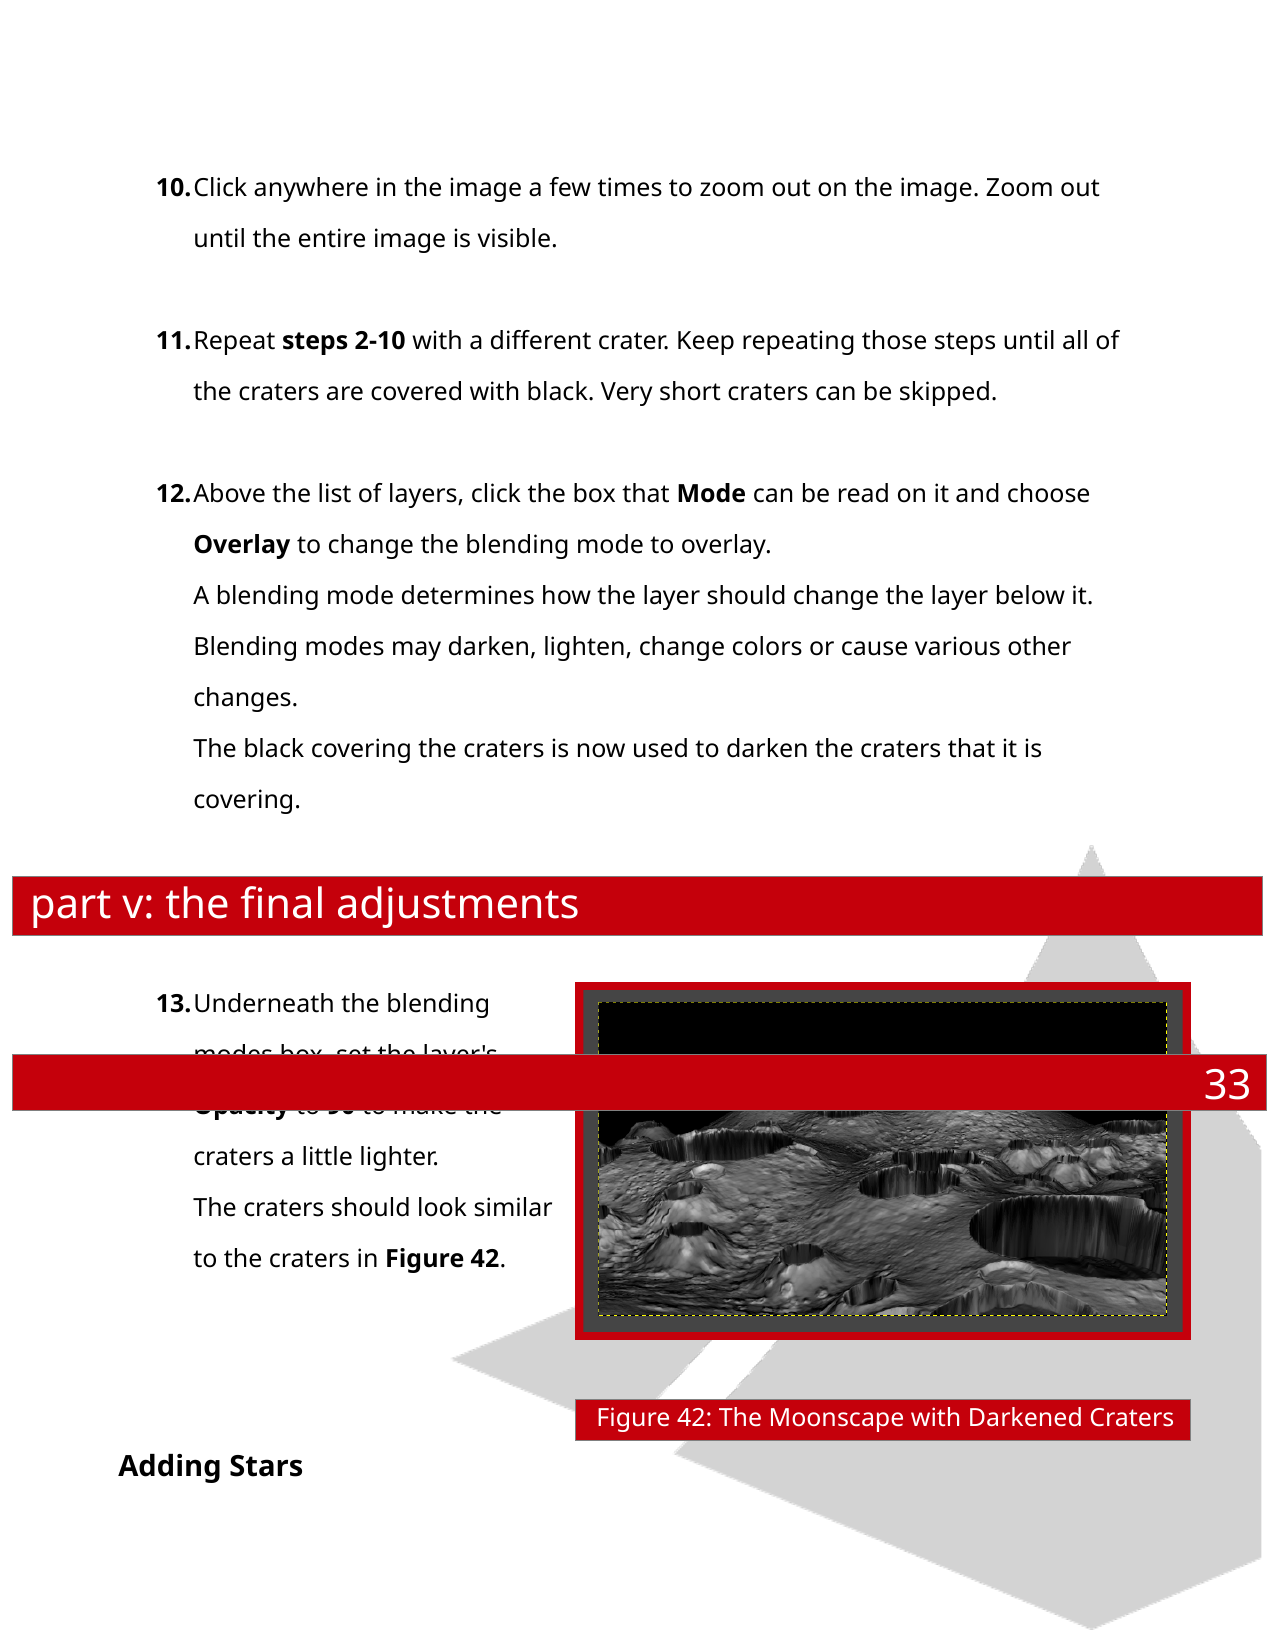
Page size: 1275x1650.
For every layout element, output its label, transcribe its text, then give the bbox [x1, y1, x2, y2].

list Above the list of layers, click the box that Mode can be read on it and choose Overlay to change the blending mode to overlay. [156, 475, 1157, 561]
list The craters should look similar to the craters in Figure 42. [156, 1190, 428, 1275]
list Underneath the blending modes box, set the layer's Opacity to 90 to make the craters a little lighter. [156, 986, 428, 1054]
list A blending mode determines how the layer should change the layer below it. Blending modes may darken, lighten, change colors or cause various other changes. [156, 577, 1157, 714]
text Adding Stars [118, 1445, 428, 1485]
list Underneath the blending modes box, set the layer's Opacity to 90 to make the craters a little lighter. [156, 1111, 428, 1173]
list now look similar to Figure 24. If it does not, feel free to undo and [428, 817, 1262, 876]
list Repeat steps 2-10 with a different crater. Keep repeating those steps until all of the craters are covered with black. Very short craters can be skipped. [156, 322, 1157, 407]
list Click anywhere in the image a few times to zoom out on the image. Zoom out until the entire image is visible. [156, 169, 1157, 254]
list now look similar to Figure 24. If it does not, feel free to undo and [428, 1111, 1262, 1650]
picture [583, 1111, 1183, 1332]
list The black covering the craters is now used to darken the craters that it is covering. [156, 731, 1157, 816]
picture [583, 990, 1183, 1054]
list now look similar to Figure 24. If it does not, feel free to undo and [428, 936, 1262, 1054]
